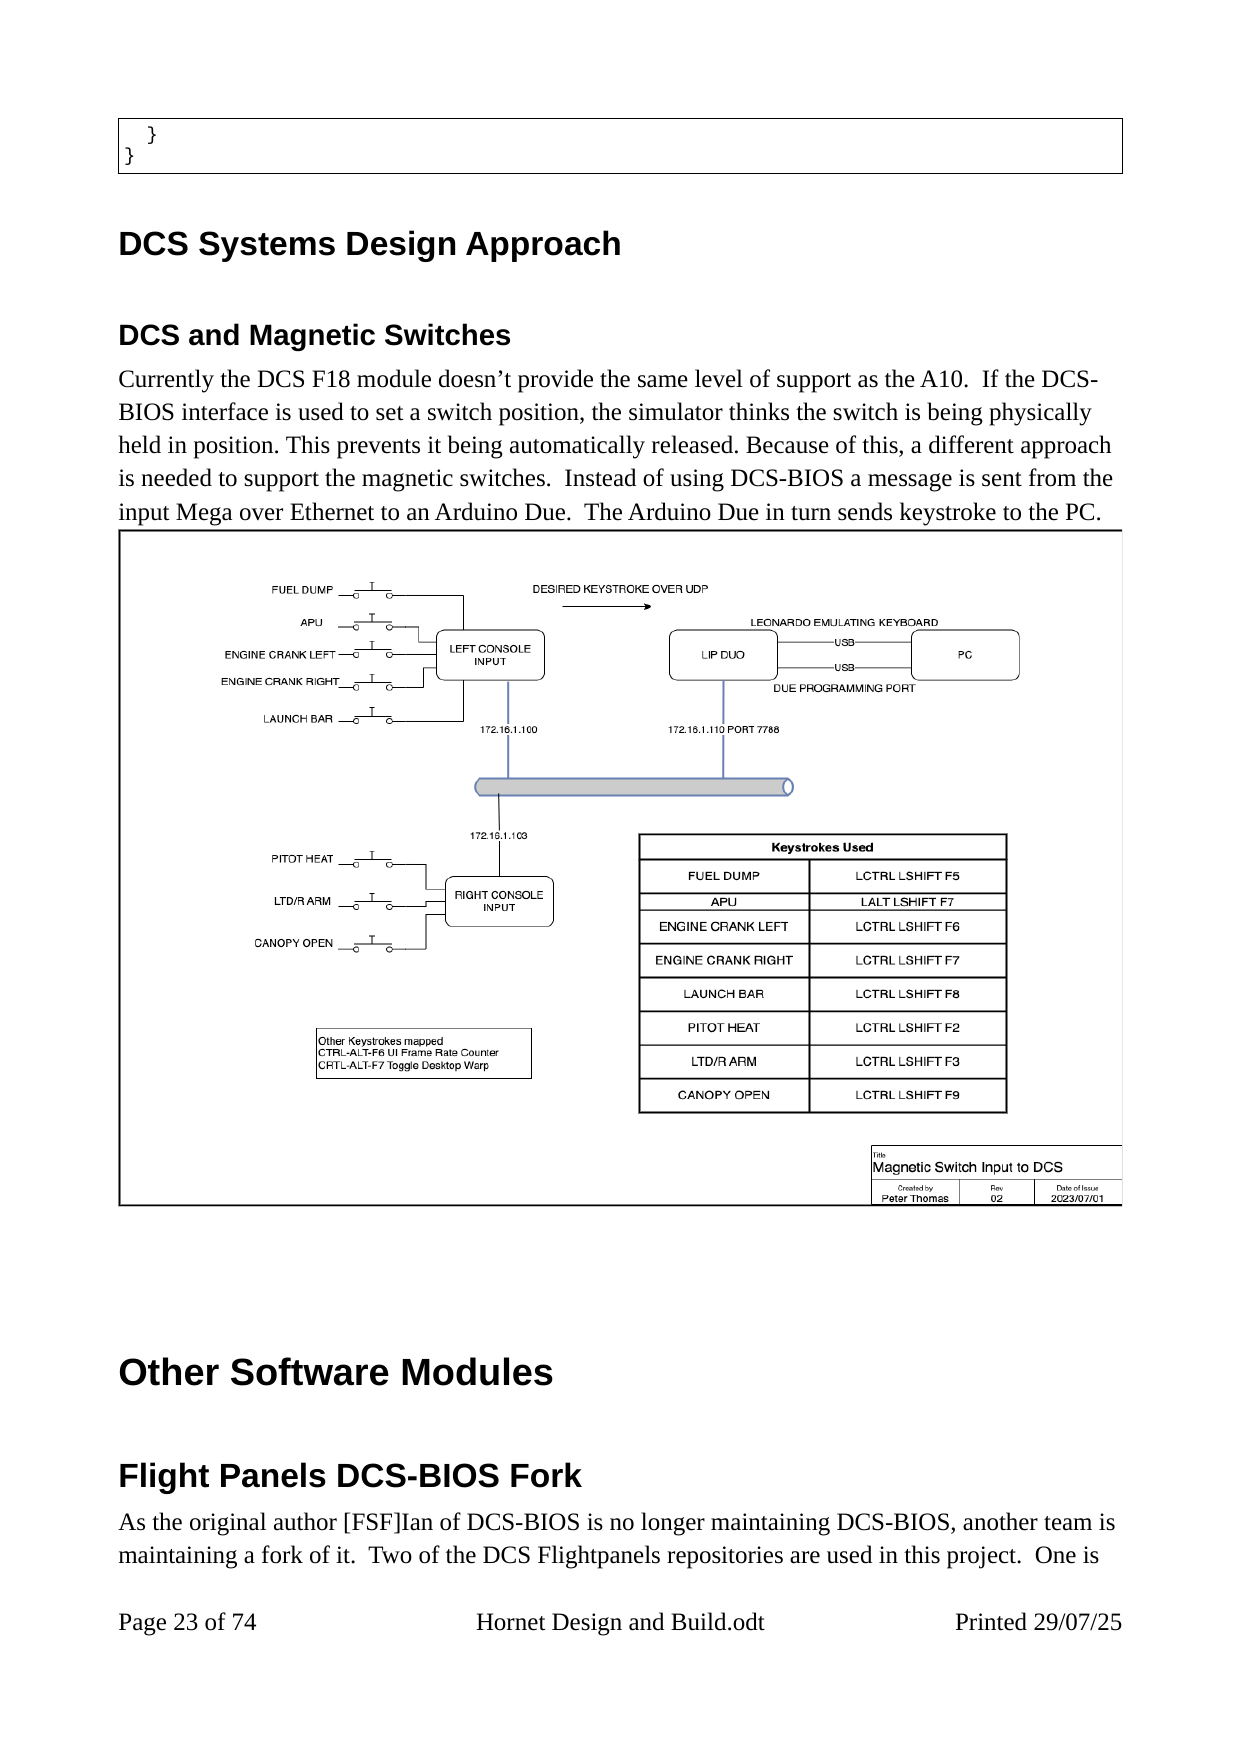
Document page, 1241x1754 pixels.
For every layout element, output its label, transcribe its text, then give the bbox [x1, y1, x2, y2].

table_header } } [119, 119, 1122, 173]
picture [118, 529, 1123, 1259]
text As the original author [FSF]Ian of DCS-BIOS is no longer maintaining DCS-BIOS, another team is maintaining a fork of it. Two of the DCS Flightpanels repositories are used in this project. One is [118, 1507, 1122, 1569]
subtitle DCS Systems Design Approach [118, 224, 1122, 262]
text Currently the DCS F18 module doesn’t provide the same level of support as the A10. If the DCS-BIOS interface is used to set a switch position, the simulator thinks the switch is being physically held in position. This prevents it being automatically released. Because of this, a different approach is needed to support the magnetic switches. Instead of using DCS-BIOS a message is sent from the input Mega over Ethernet to an Arduino Due. The Arduino Due in turn sends keystroke to the PC. [118, 364, 1122, 525]
subtitle Other Software Modules [118, 1350, 1122, 1394]
subtitle Flight Panels DCS-BIOS Fork [118, 1456, 1122, 1494]
subtitle DCS and Magnetic Switches [118, 318, 1122, 352]
